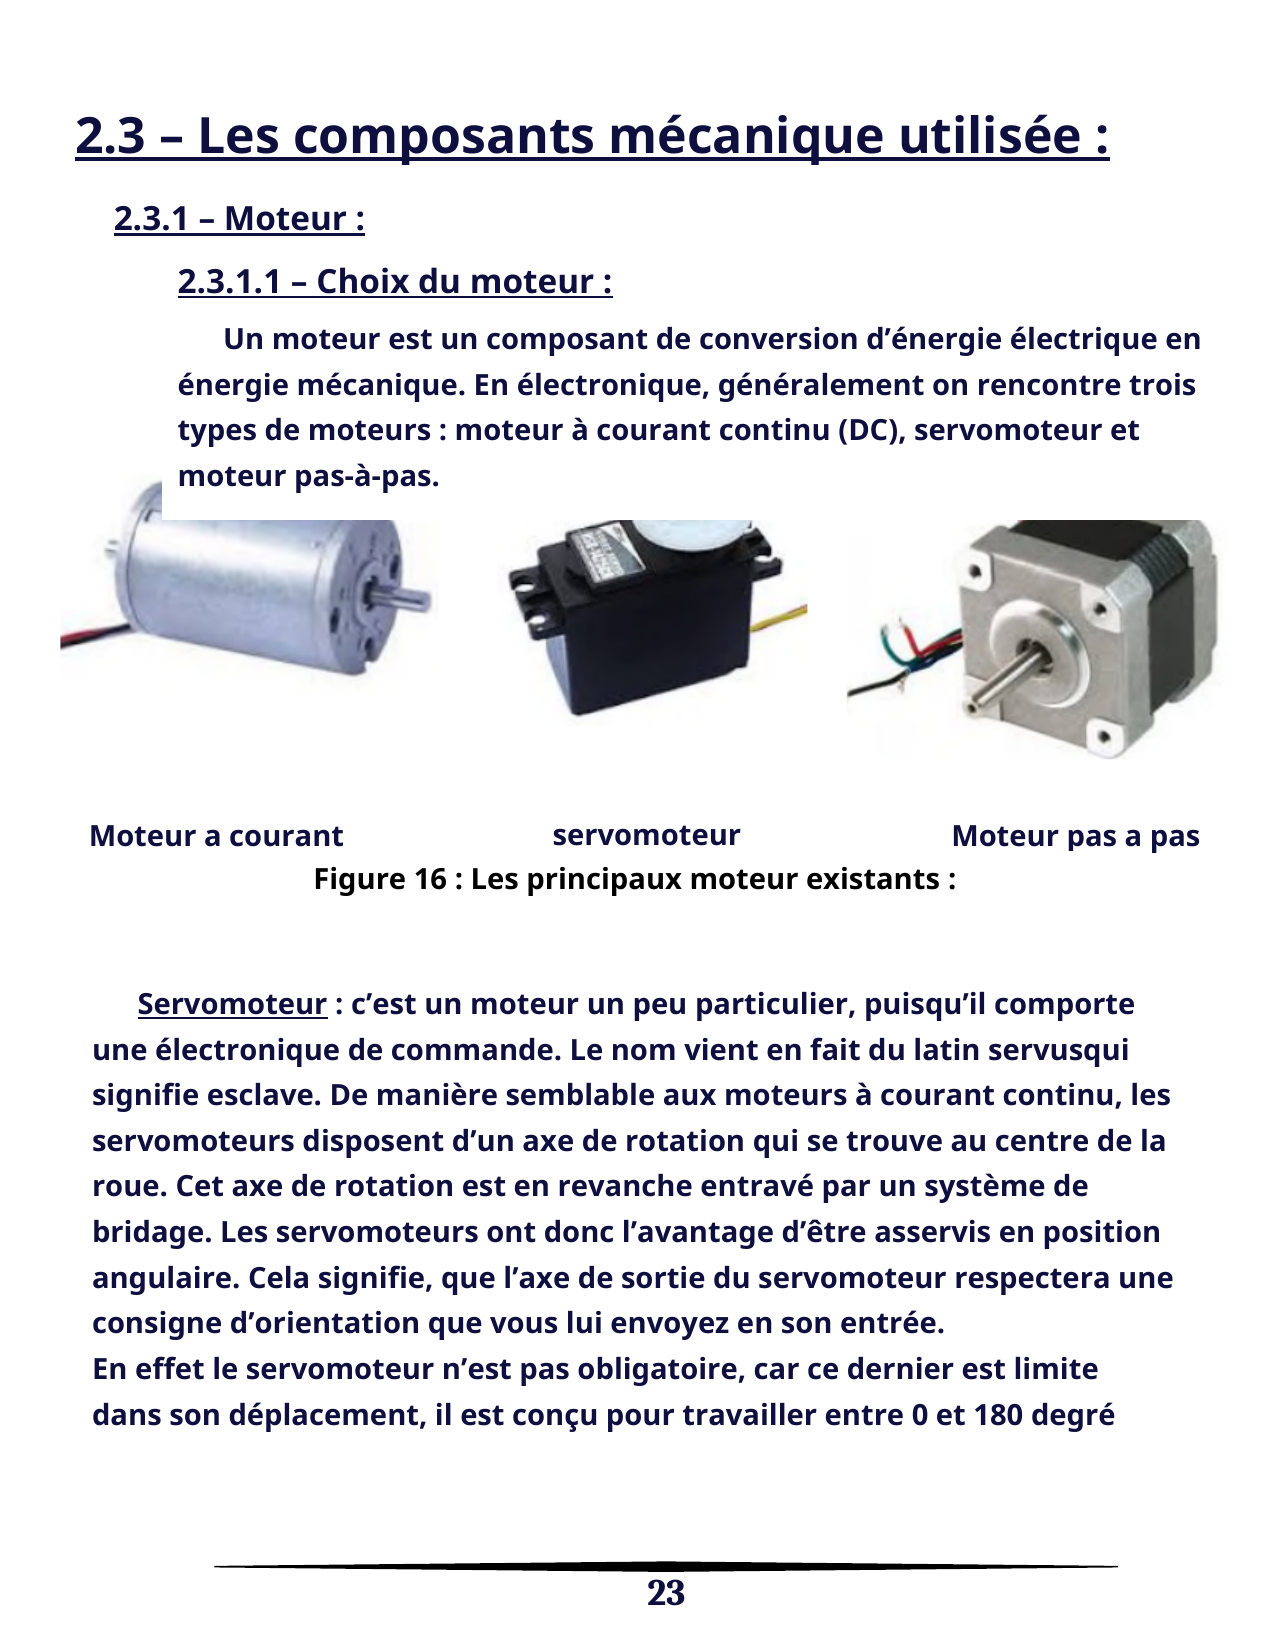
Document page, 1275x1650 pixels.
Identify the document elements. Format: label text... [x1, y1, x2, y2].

text 2.3 – Les composants mécanique utilisée : [75, 100, 1152, 168]
text 2.3.1.1 – Choix du moteur : [177, 257, 626, 303]
text servomoteur [552, 814, 854, 851]
text Figure 16 : Les principaux moteur existants : [313, 859, 1077, 898]
text Moteur pas a pas [951, 815, 1249, 855]
text Servomoteur : c’est un moteur un peu particulier, puisqu’il comporte une électronique de commande. Le nom vient en fait du latin servusqui signifie esclave. De manière semblable aux moteurs à courant continu, les servomoteurs disposent d’un axe de rotation qui se trouve au centre de la roue. Cet axe de rotation est en revanche entravé par un système de bridage. Les servomoteurs ont donc l’avantage d’être asservis en position angulaire. Cela signifie, que l’axe de sortie du servomoteur respectera une consigne d’orientation que vous lui envoyez en son entrée. [92, 983, 1176, 1342]
text Un moteur est un composant de conversion d’énergie électrique en énergie mécanique. En électronique, généralement on rencontre trois types de moteurs : moteur à courant continu (DC), servomoteur et moteur pas-à-pas. [177, 318, 1213, 495]
text Moteur a courant continue [88, 815, 446, 858]
text 2.3.1 – Moteur : [113, 195, 1088, 240]
text En effet le servomoteur n’est pas obligatoire, car ce dernier est limite dans son déplacement, il est conçu pour travailler entre 0 et 180 degré (sans modification). [92, 1348, 1176, 1439]
